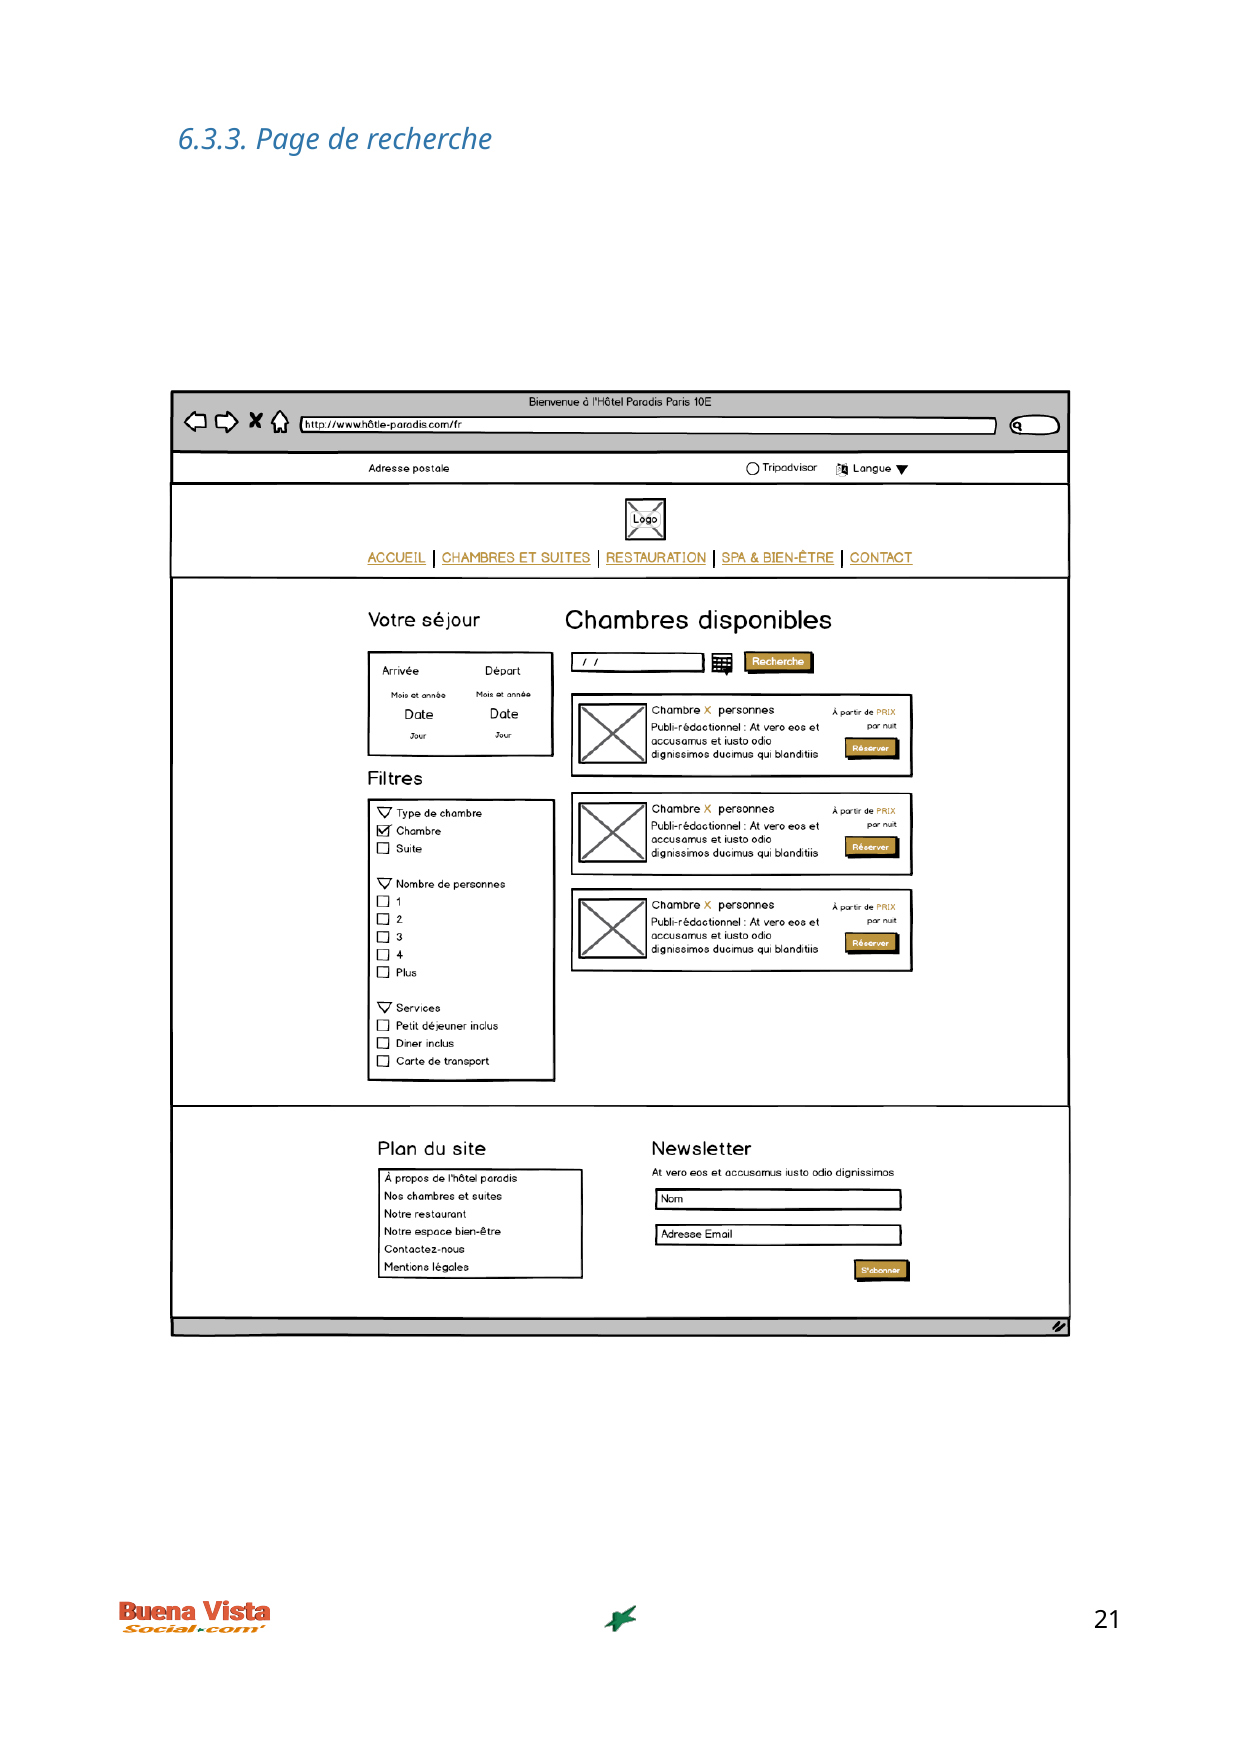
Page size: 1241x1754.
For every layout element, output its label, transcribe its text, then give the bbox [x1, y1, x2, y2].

picture [169, 390, 1071, 1337]
subtitle 6.3.3. Page de recherche [177, 118, 1122, 158]
picture [604, 1603, 636, 1636]
picture [118, 1600, 271, 1637]
